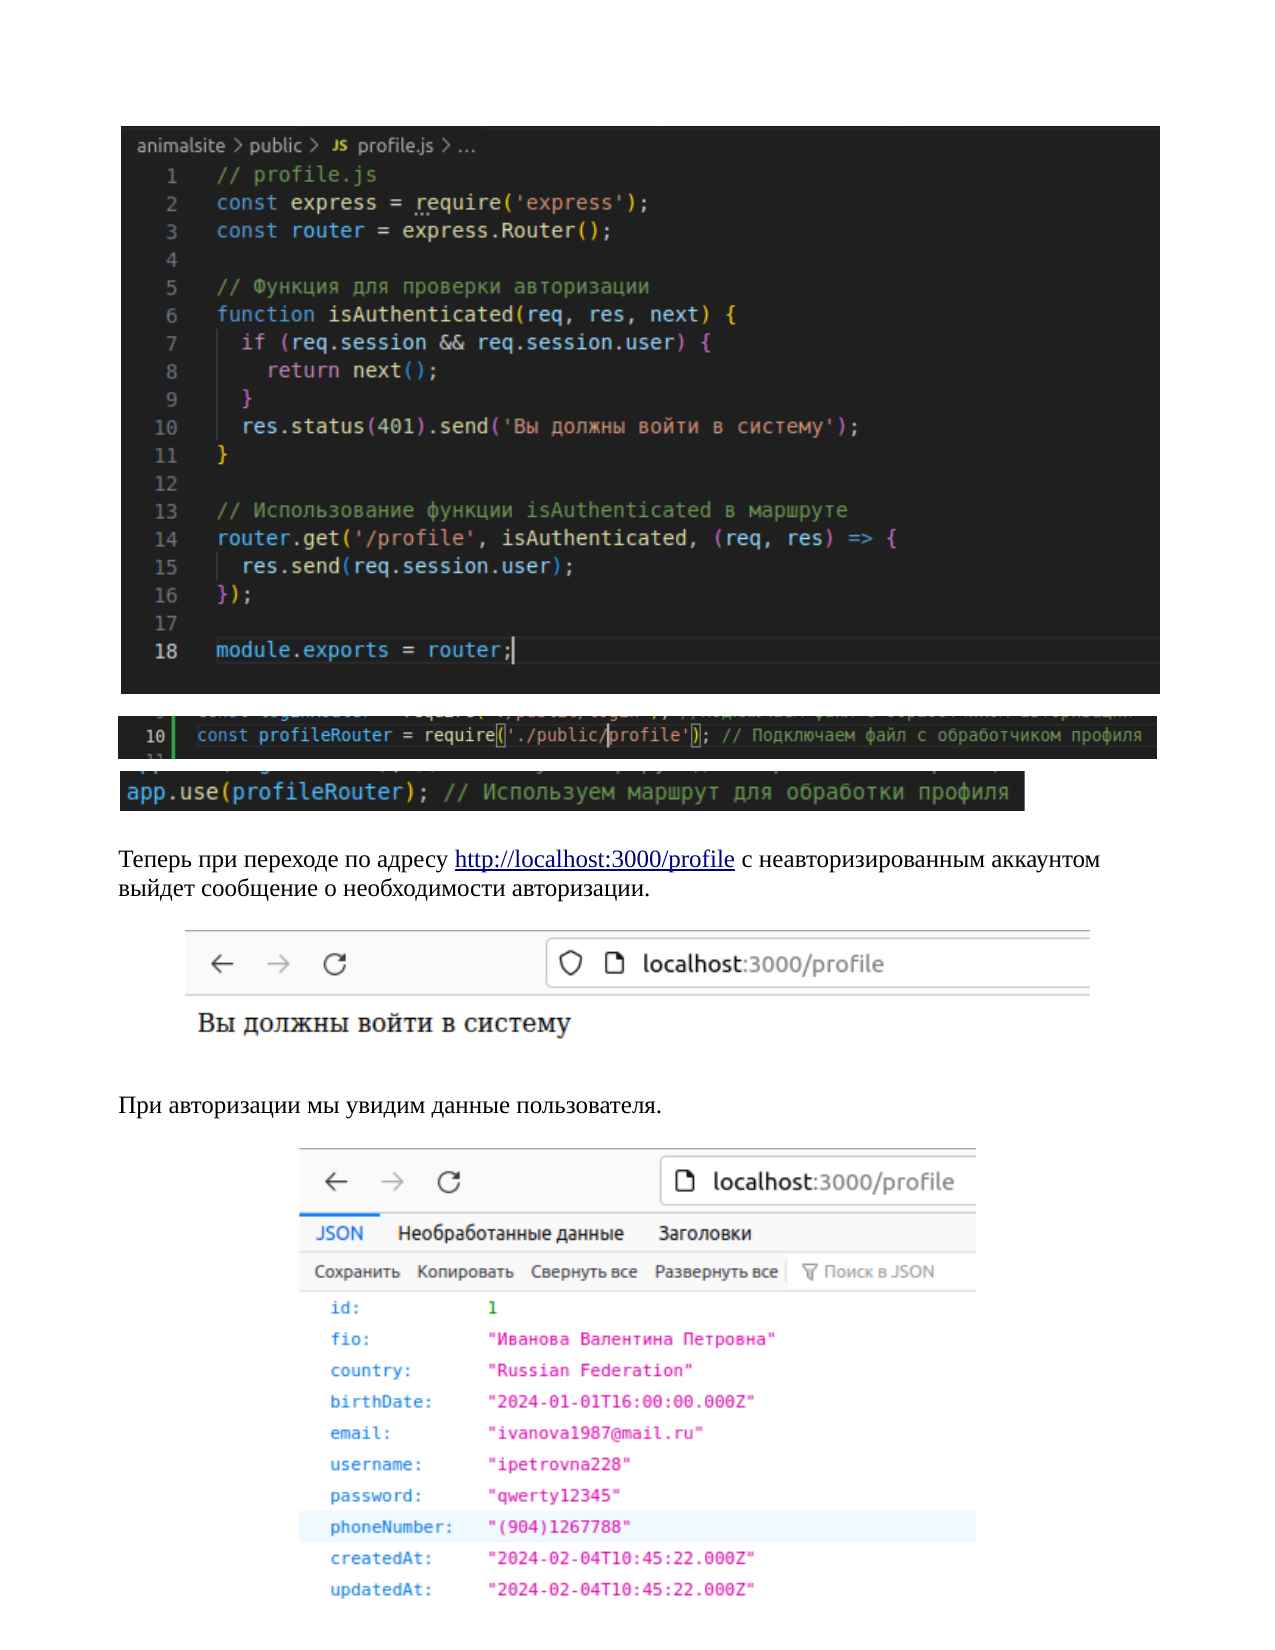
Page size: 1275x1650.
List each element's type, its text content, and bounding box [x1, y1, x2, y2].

text Теперь при переходе по адресу http://localhost:3000/profile с неавторизированным аккаунтом выйдет сообщение о необходимости авторизации. [118, 844, 1157, 902]
text При авторизации мы увидим данные пользователя. [118, 1091, 1157, 1119]
picture [120, 771, 1025, 811]
picture [299, 1148, 976, 1638]
picture [121, 126, 1160, 694]
picture [185, 930, 1090, 1062]
picture [118, 716, 1157, 759]
